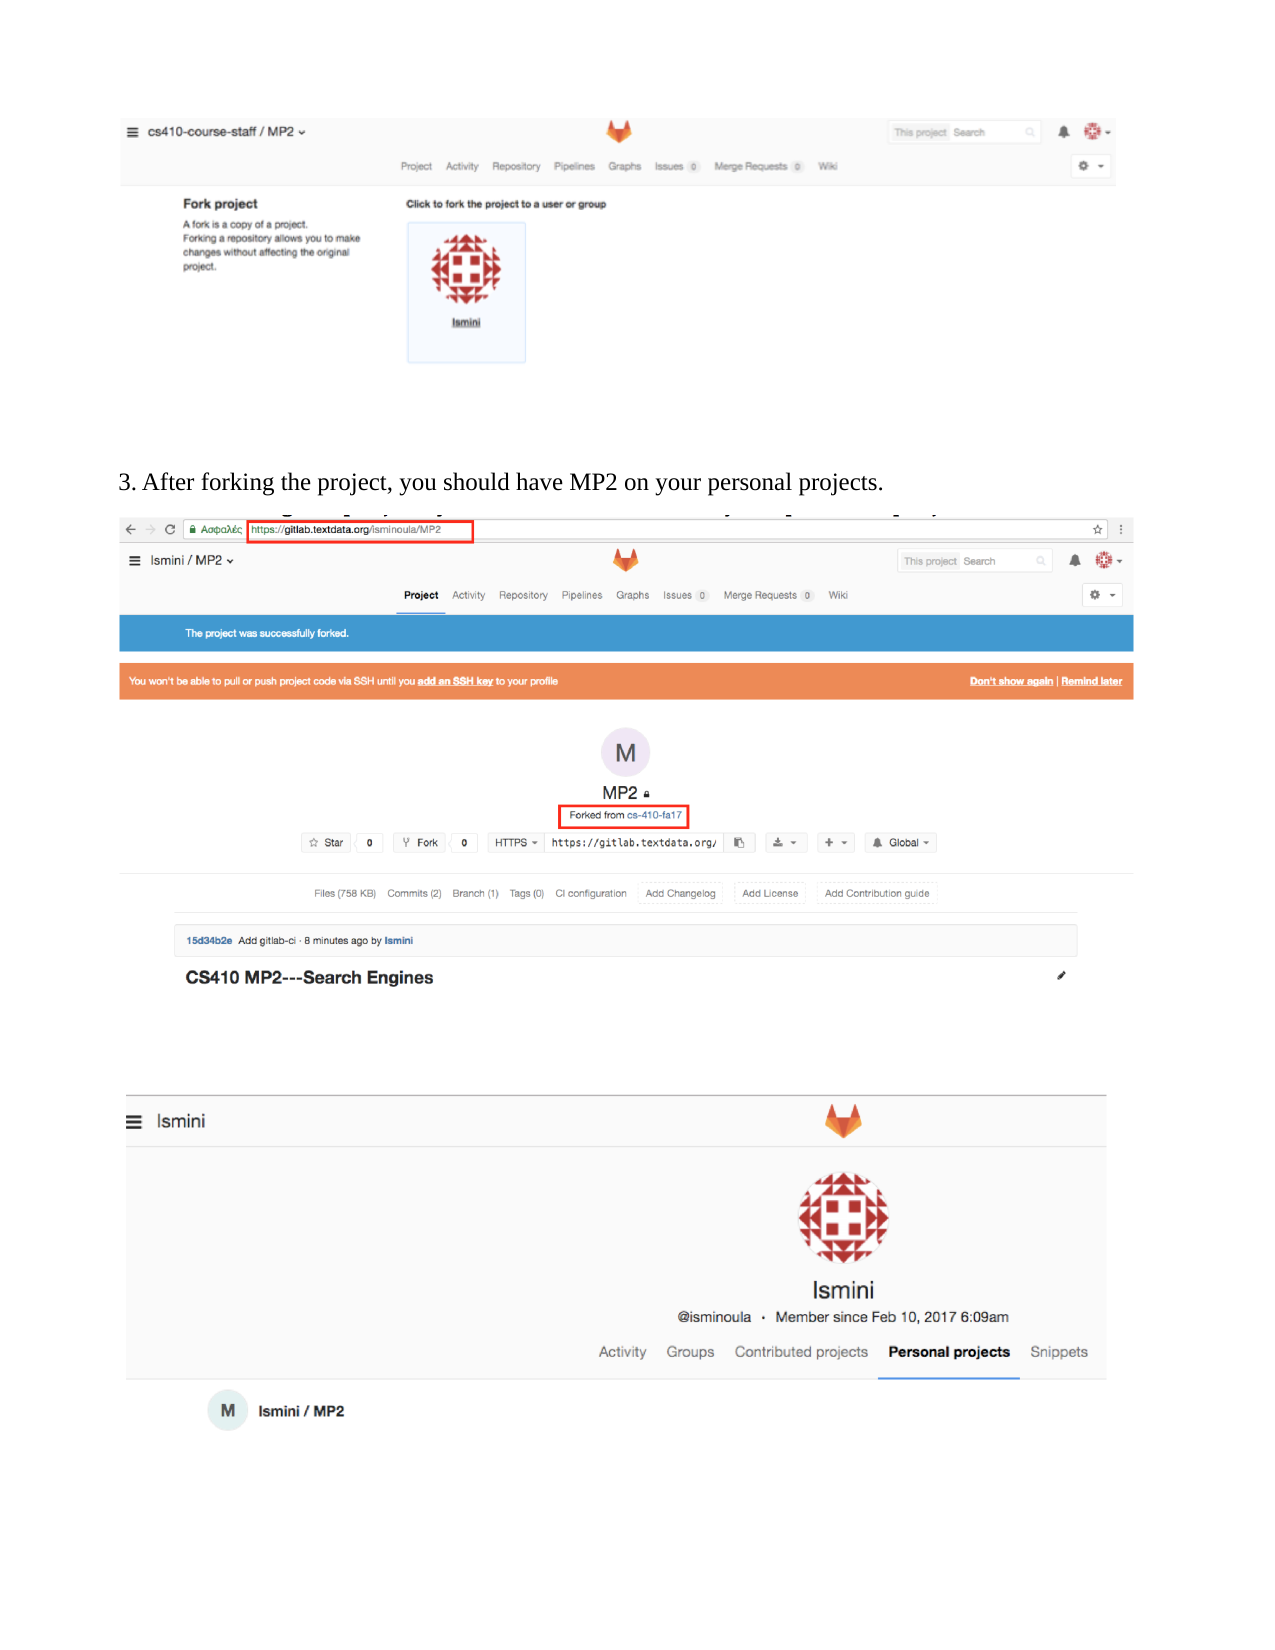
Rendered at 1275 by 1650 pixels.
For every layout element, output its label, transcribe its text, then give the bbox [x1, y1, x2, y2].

picture [118, 515, 1140, 1071]
picture [118, 118, 1121, 447]
text 3. After forking the project, you should have MP2 on your personal projects. [118, 467, 1157, 495]
picture [118, 1091, 1157, 1467]
